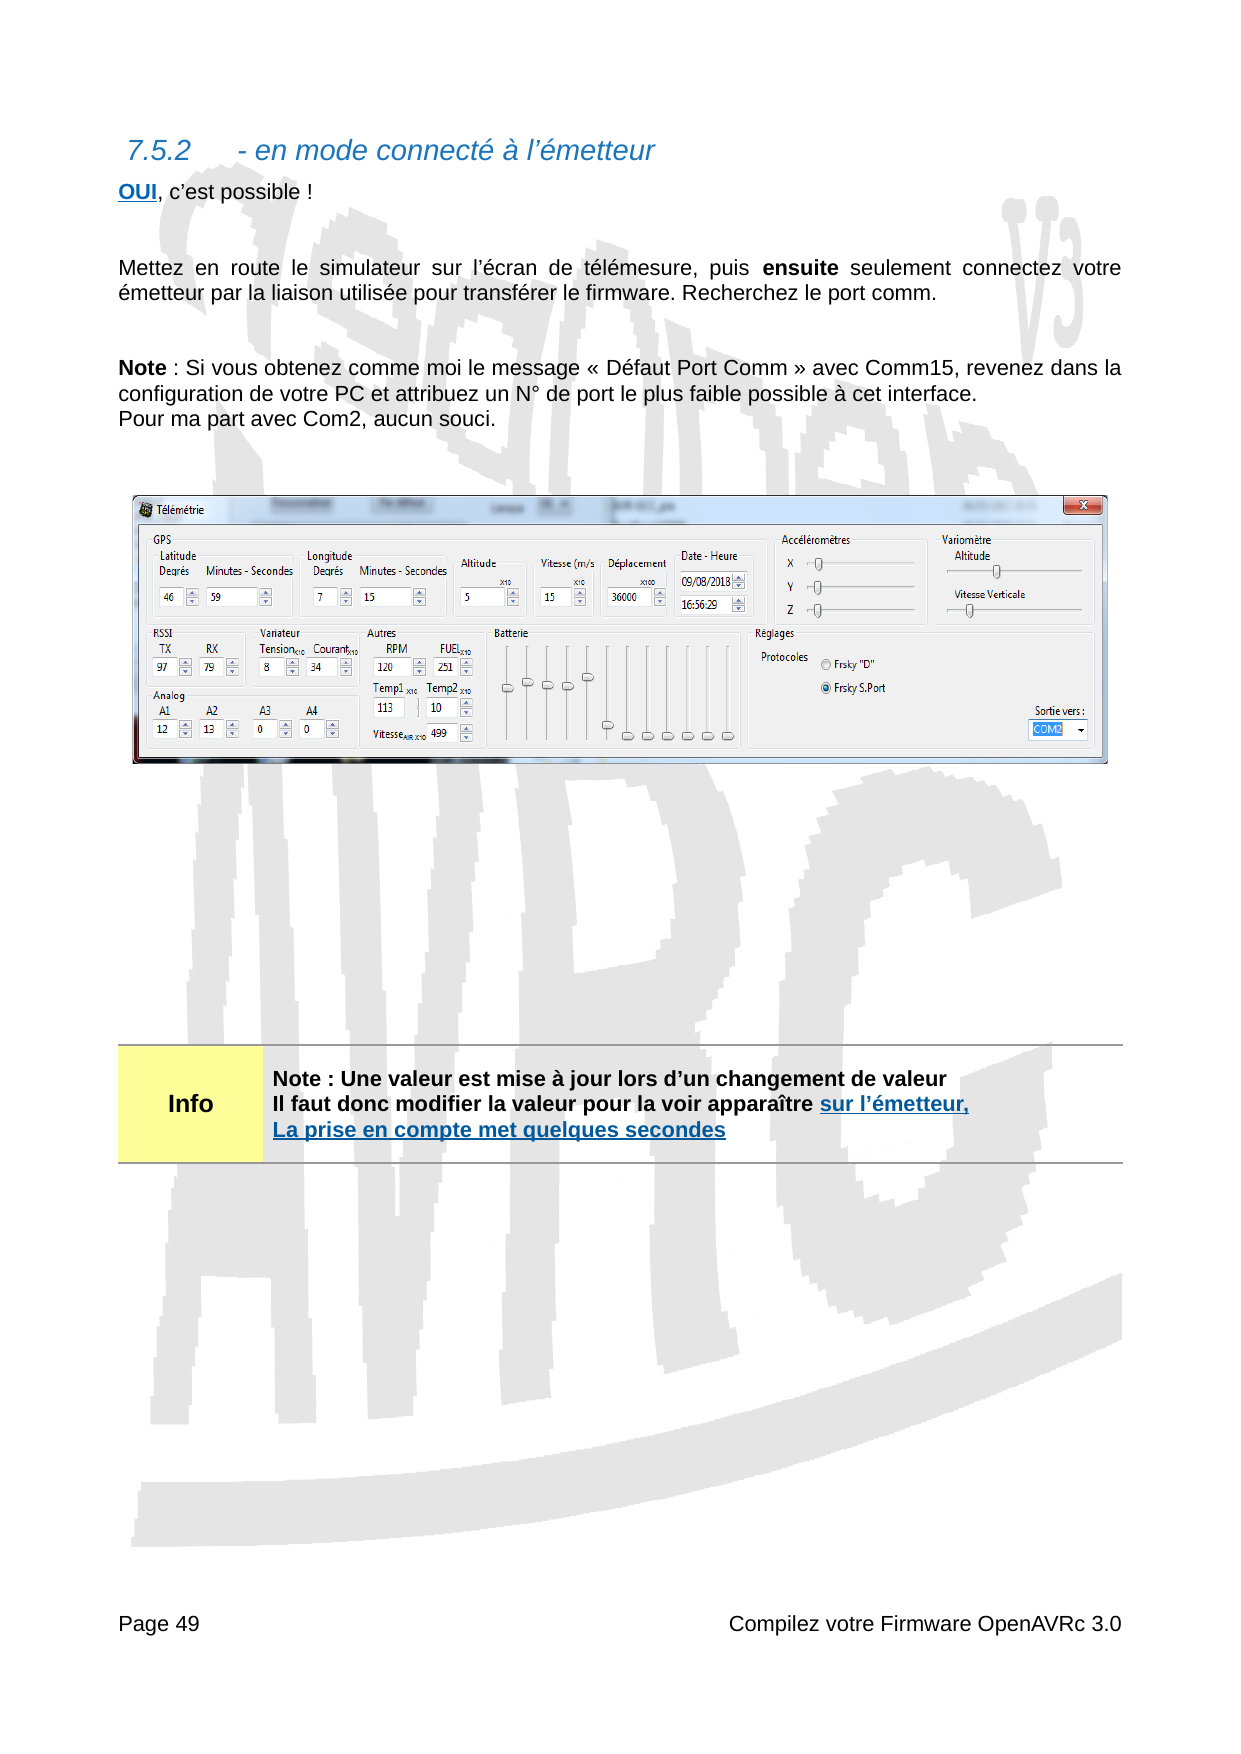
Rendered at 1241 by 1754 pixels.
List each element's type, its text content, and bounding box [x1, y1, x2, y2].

subtitle - en mode connecté à l’émetteur [118, 133, 1122, 166]
table_header Note : Une valeur est mise à jour lors d’un changement de valeur Il faut donc modifier la valeur pour la voir apparaître sur l’émetteur, La prise en compte met quelques secondes [264, 1046, 1122, 1162]
picture [132, 495, 1108, 764]
text OUI, c’est possible ! [118, 179, 1122, 204]
text Note : Si vous obtenez comme moi le message « Défaut Port Comm » avec Comm15, revenez dans la configuration de votre PC et attribuez un N° de port le plus faible possible à cet interface. [118, 355, 1122, 406]
table_header Info [118, 1046, 263, 1162]
text Mettez en route le simulateur sur l’écran de télémesure, puis ensuite seulement connectez votre émetteur par la liaison utilisée pour transférer le firmware. Recherchez le port comm. [118, 254, 1122, 305]
text Pour ma part avec Com2, aucun souci. [118, 406, 1122, 431]
